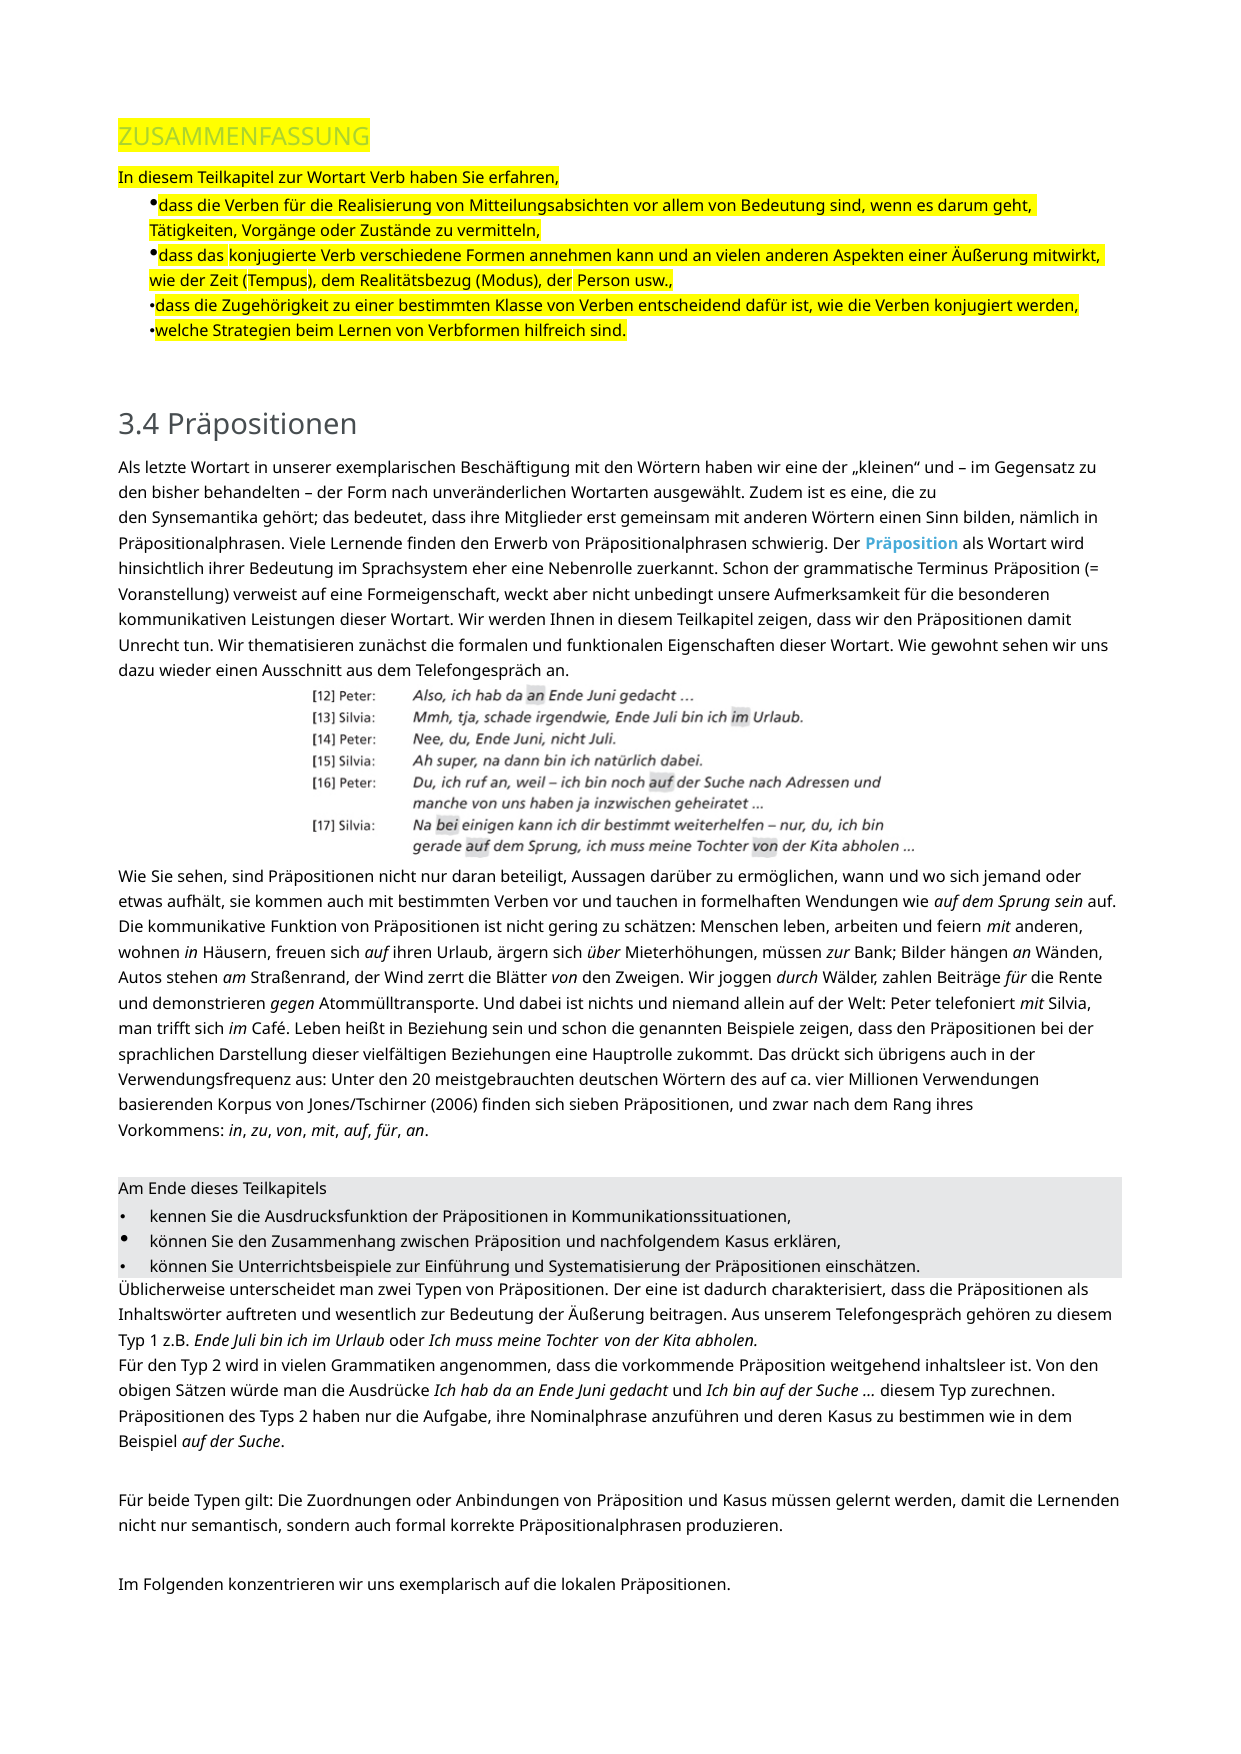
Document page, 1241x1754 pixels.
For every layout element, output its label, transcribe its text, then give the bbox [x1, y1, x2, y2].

text Als letzte Wortart in unserer exemplarischen Beschäftigung mit den Wörtern haben wir eine der „kleinen“ und – im Gegensatz zu den bisher behandelten – der Form nach unveränderlichen Wortarten ausgewählt. Zudem ist es eine, die zu den Synsemantika gehört; das bedeutet, dass ihre Mitglieder erst gemeinsam mit anderen Wörtern einen Sinn bilden, nämlich in Präpositionalphrasen. Viele Lernende finden den Erwerb von Präpositionalphrasen schwierig. Der Präposition als Wortart wird hinsichtlich ihrer Bedeutung im Sprachsystem eher eine Nebenrolle zuerkannt. Schon der grammatische Terminus Präposition (= Voranstellung) verweist auf eine Formeigenschaft, weckt aber nicht unbedingt unsere Aufmerksamkeit für die besonderen kommunikativen Leistungen dieser Wortart. Wir werden Ihnen in diesem Teilkapitel zeigen, dass wir den Präpositionen damit Unrecht tun. Wir thematisieren zunächst die formalen und funktionalen Eigenschaften dieser Wortart. Wie gewohnt sehen wir uns dazu wieder einen Ausschnitt aus dem Telefongespräch an. [118, 456, 1122, 681]
subtitle ZUSAMMENFASSUNG [118, 118, 1122, 152]
list dass das konjugierte Verb verschiedene Formen annehmen kann und an vielen anderen Aspekten einer Äußerung mitwirkt, wie der Zeit (Tempus), dem Realitätsbezug (Modus), der Person usw., [118, 241, 1122, 291]
picture [305, 684, 936, 861]
text Wie Sie sehen, sind Präpositionen nicht nur daran beteiligt, Aussagen darüber zu ermöglichen, wann und wo sich jemand oder etwas aufhält, sie kommen auch mit bestimmten Verben vor und tauchen in formelhaften Wendungen wie auf dem Sprung sein auf. [118, 865, 1122, 912]
text Die kommunikative Funktion von Präpositionen ist nicht gering zu schätzen: Menschen leben, arbeiten und feiern mit anderen, wohnen in Häusern, freuen sich auf ihren Urlaub, ärgern sich über Mieterhöhungen, müssen zur Bank; Bilder hängen an Wänden, Autos stehen am Straßenrand, der Wind zerrt die Blätter von den Zweigen. Wir joggen durch Wälder, zahlen Beiträge für die Rente und demonstrieren gegen Atommülltransporte. Und dabei ist nichts und niemand allein auf der Welt: Peter telefoniert mit Silvia, man trifft sich im Café. Leben heißt in Beziehung sein und schon die genannten Beispiele zeigen, dass den Präpositionen bei der sprachlichen Darstellung dieser vielfältigen Beziehungen eine Hauptrolle zukommt. Das drückt sich übrigens auch in der Verwendungsfrequenz aus: Unter den 20 meistgebrauchten deutschen Wörtern des auf ca. vier Millionen Verwendungen basierenden Korpus von Jones/Tschirner (2006) finden sich sieben Präpositionen, und zwar nach dem Rang ihres Vorkommens: in, zu, von, mit, auf, für, an. [118, 916, 1122, 1141]
list dass die Zugehörigkeit zu einer bestimmten Klasse von Verben entscheidend dafür ist, wie die Verben konjugiert werden, [118, 291, 1122, 316]
text Für den Typ 2 wird in vielen Grammatiken angenommen, dass die vorkommende Präposition weitgehend inhaltsleer ist. Von den obigen Sätzen würde man die Ausdrücke Ich hab da an Ende Juni gedacht und Ich bin auf der Suche … diesem Typ zurechnen. Präpositionen des Typs 2 haben nur die Aufgabe, ihre Nominalphrase anzuführen und deren Kasus zu bestimmen wie in dem Beispiel auf der Suche. [118, 1354, 1122, 1452]
text Im Folgenden konzentrieren wir uns exemplarisch auf die lokalen Präpositionen. [118, 1572, 1122, 1595]
list können Sie den Zusammenhang zwischen Präposition und nachfolgendem Kasus erklären, [120, 1228, 1122, 1253]
text Am Ende dieses Teilkapitels [118, 1177, 1122, 1199]
text In diesem Teilkapitel zur Wortart Verb haben Sie erfahren, [118, 166, 1122, 188]
text Üblicherweise unterscheidet man zwei Typen von Präpositionen. Der eine ist dadurch charakterisiert, dass die Präpositionen als Inhaltswörter auftreten und wesentlich zur Bedeutung der Äußerung beitragen. Aus unserem Telefongespräch gehören zu diesem Typ 1 z.B. Ende Juli bin ich im Urlaub oder Ich muss meine Tochter von der Kita abholen. [118, 1278, 1122, 1351]
list dass die Verben für die Realisierung von Mitteilungsabsichten vor allem von Bedeutung sind, wenn es darum geht, Tätigkeiten, Vorgänge oder Zustände zu vermitteln, [118, 191, 1122, 241]
list kennen Sie die Ausdrucksfunktion der Präpositionen in Kommunikationssituationen, [120, 1203, 1122, 1228]
subtitle 3.4 Präpositionen [118, 403, 1122, 443]
list können Sie Unterrichtsbeispiele zur Einführung und Systematisierung der Präpositionen einschätzen. [120, 1253, 1122, 1278]
text Für beide Typen gilt: Die Zuordnungen oder Anbindungen von Präposition und Kasus müssen gelernt werden, damit die Lernenden nicht nur semantisch, sondern auch formal korrekte Präpositionalphrasen produzieren. [118, 1489, 1122, 1536]
list welche Strategien beim Lernen von Verbformen hilfreich sind. [118, 316, 1122, 341]
